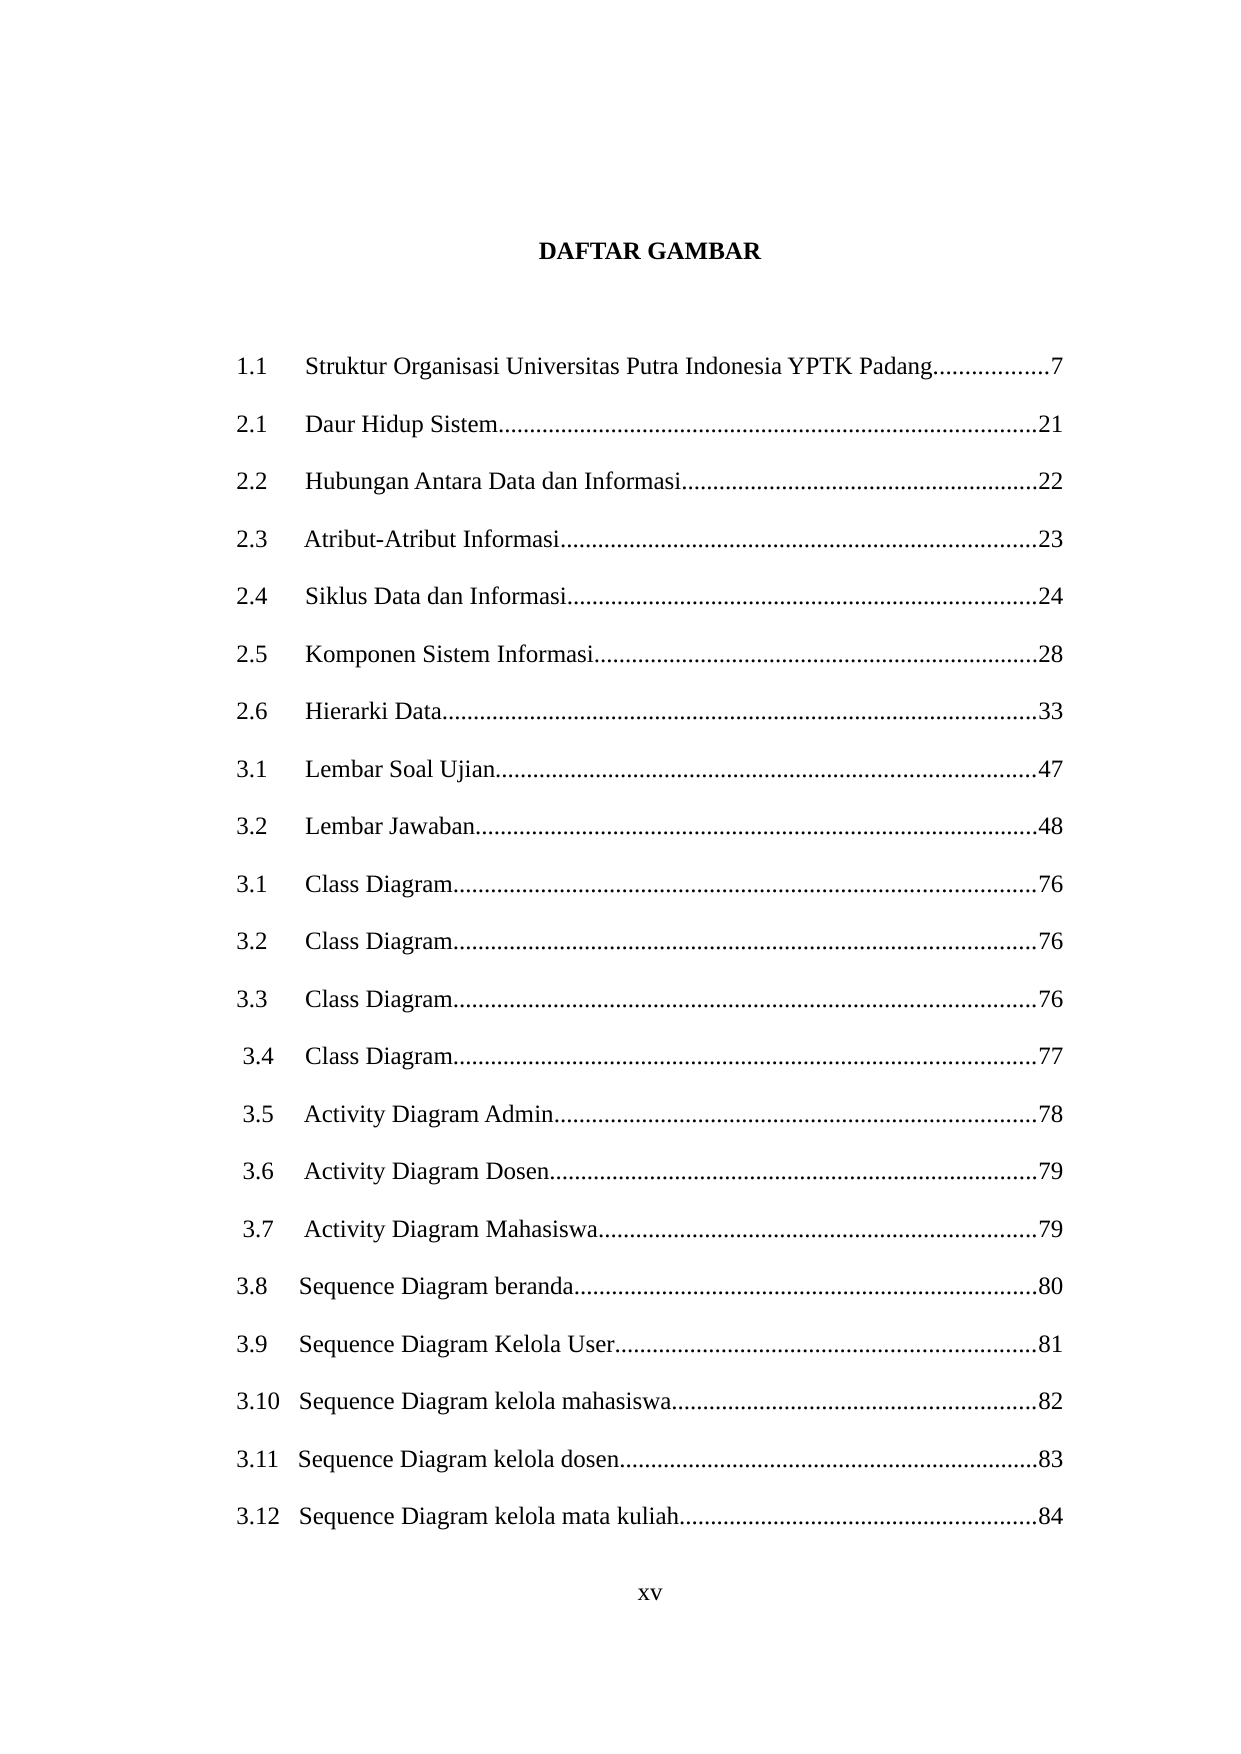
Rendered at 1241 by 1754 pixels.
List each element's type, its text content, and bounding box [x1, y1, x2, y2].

text 2.1 Daur Hidup Sistem 21 [236, 409, 1063, 437]
text DAFTAR GAMBAR [236, 236, 1063, 265]
text 3.1 Lembar Soal Ujian 47 [236, 754, 1063, 782]
text 3.6 Activity Diagram Dosen 79 [236, 1156, 1063, 1185]
text 3.1 Class Diagram 76 [236, 869, 1063, 897]
text 2.6 Hierarki Data 33 [236, 696, 1063, 725]
text 3.2 Class Diagram 76 [236, 926, 1063, 955]
text 2.3 Atribut-Atribut Informasi 23 [236, 524, 1063, 552]
text 3.9 Sequence Diagram Kelola User 81 [236, 1329, 1063, 1357]
text 2.5 Komponen Sistem Informasi 28 [236, 639, 1063, 667]
text 3.11 Sequence Diagram kelola dosen 83 [236, 1444, 1063, 1472]
text 3.10 Sequence Diagram kelola mahasiswa 82 [236, 1386, 1063, 1415]
text 3.5 Activity Diagram Admin 78 [236, 1099, 1063, 1127]
text 3.8 Sequence Diagram beranda 80 [236, 1271, 1063, 1300]
text 3.3 Class Diagram 76 [236, 984, 1063, 1012]
text 2.2 Hubungan Antara Data dan Informasi 22 [236, 466, 1063, 495]
text 3.2 Lembar Jawaban 48 [236, 811, 1063, 840]
text 1.1 Struktur Organisasi Universitas Putra Indonesia YPTK Padang 7 [236, 351, 1063, 380]
text 3.7 Activity Diagram Mahasiswa 79 [236, 1214, 1063, 1242]
text 3.12 Sequence Diagram kelola mata kuliah 84 [236, 1501, 1063, 1530]
text 3.4 Class Diagram 77 [236, 1041, 1063, 1070]
text 2.4 Siklus Data dan Informasi 24 [236, 581, 1063, 610]
